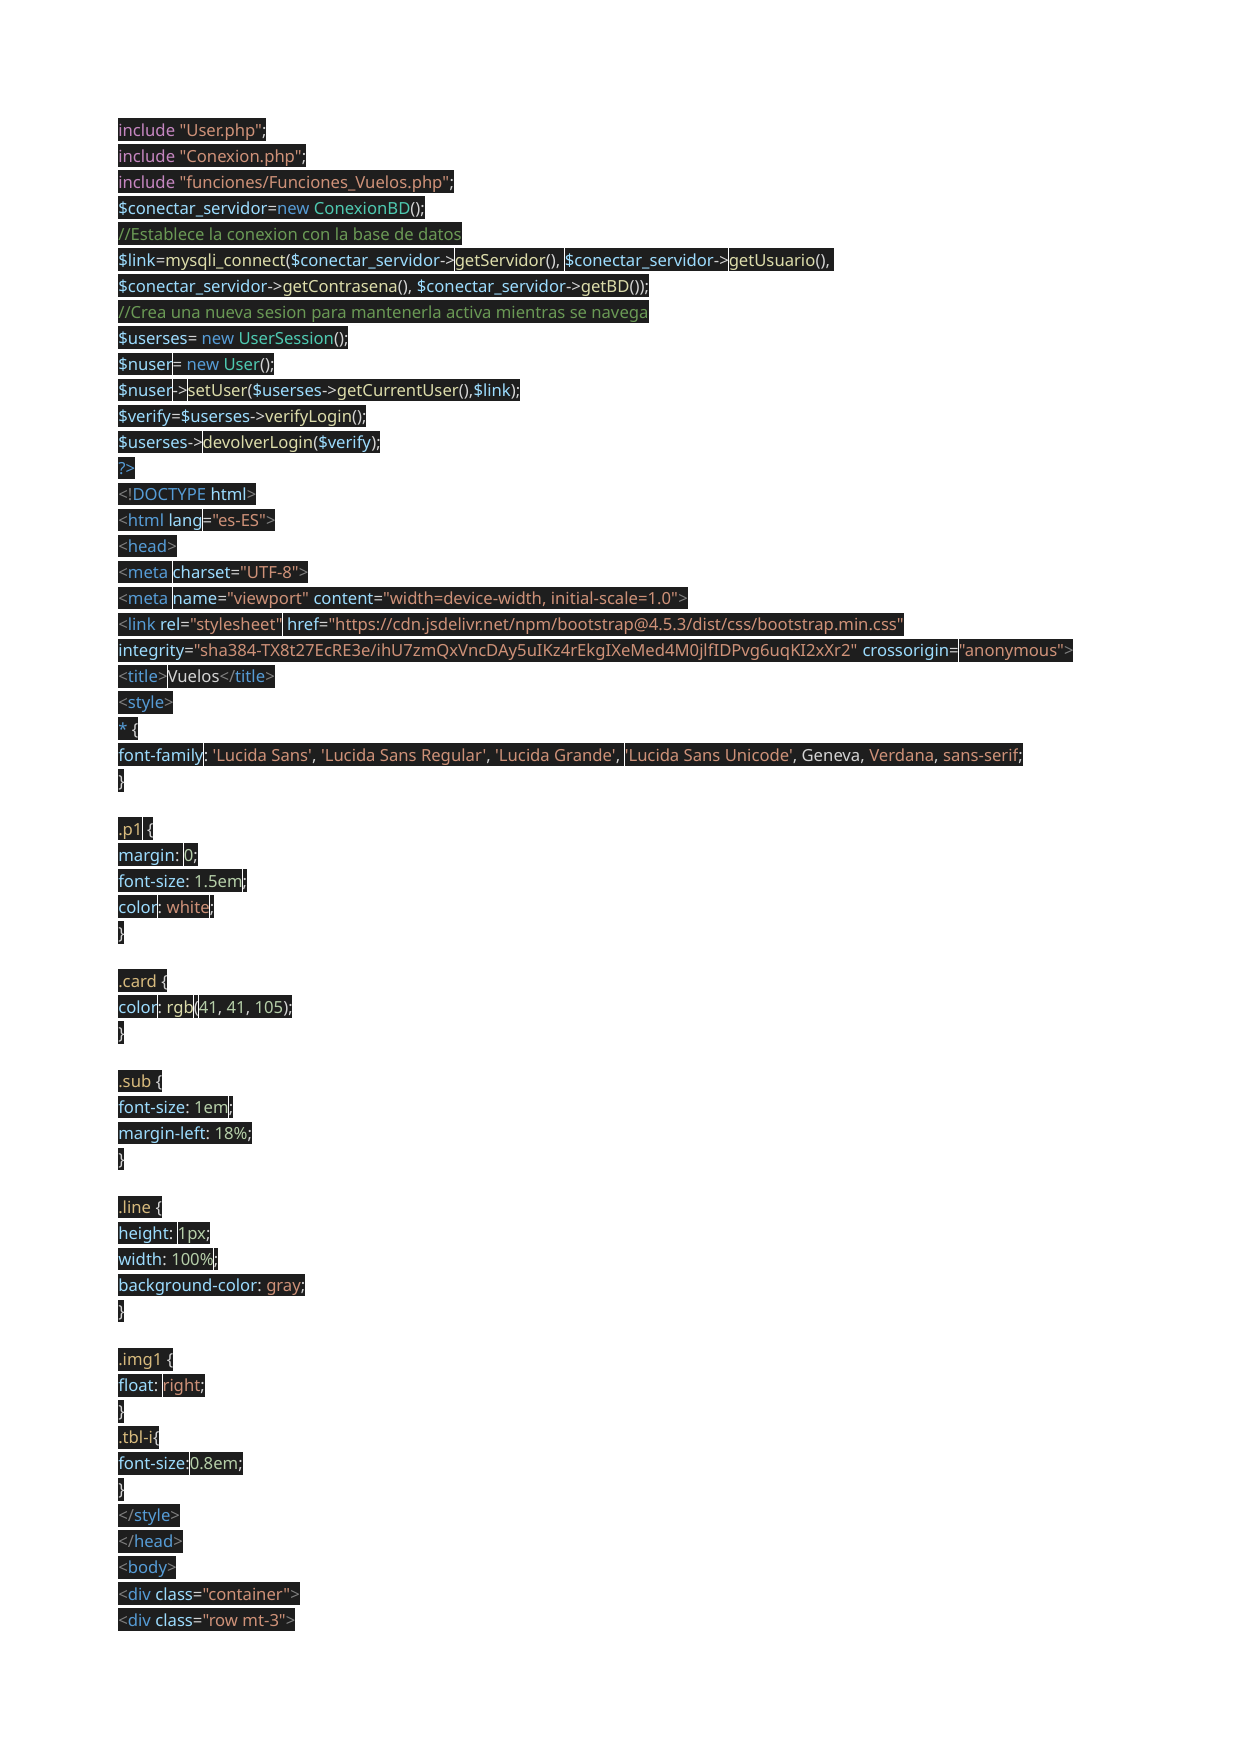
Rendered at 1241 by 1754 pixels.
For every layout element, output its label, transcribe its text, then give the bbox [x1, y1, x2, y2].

text font-size: 1em; [118, 1096, 1122, 1118]
text <style> [118, 691, 1122, 714]
text <head> [118, 535, 1122, 557]
text $nuser= new User(); [118, 352, 1122, 375]
text .p1 { [118, 817, 1122, 840]
text <link rel="stylesheet" href="https://cdn.jsdelivr.net/npm/bootstrap@4.5.3/dist/css/bootstrap.min.css" [118, 613, 1122, 636]
text <!DOCTYPE html> [118, 483, 1122, 505]
text width: 100%; [118, 1248, 1122, 1270]
text background-color: gray; [118, 1274, 1122, 1296]
text $conectar_servidor=new ConexionBD(); [118, 196, 1122, 219]
text .line { [118, 1196, 1122, 1218]
text </head> [118, 1530, 1122, 1553]
text .sub { [118, 1069, 1122, 1092]
text } [118, 921, 1122, 944]
text include "Conexion.php"; [118, 144, 1122, 167]
text .tbl-i{ [118, 1426, 1122, 1449]
text $conectar_servidor->getContrasena(), $conectar_servidor->getBD()); [118, 274, 1122, 297]
text color: rgb(41, 41, 105); [118, 995, 1122, 1018]
text font-family: 'Lucida Sans', 'Lucida Sans Regular', 'Lucida Grande', 'Lucida Sans Unicode', Geneva, Verdana, sans-serif; [118, 743, 1122, 766]
text $nuser->setUser($userses->getCurrentUser(),$link); [118, 378, 1122, 401]
text //Establece la conexion con la base de datos [118, 222, 1122, 245]
text .img1 { [118, 1348, 1122, 1371]
text $userses= new UserSession(); [118, 326, 1122, 349]
text $userses->devolverLogin($verify); [118, 431, 1122, 453]
text margin: 0; [118, 843, 1122, 866]
text <body> [118, 1556, 1122, 1579]
text <meta name="viewport" content="width=device-width, initial-scale=1.0"> [118, 587, 1122, 609]
text } [118, 1400, 1122, 1423]
text * { [118, 717, 1122, 740]
text } [118, 1478, 1122, 1501]
text font-size: 1.5em; [118, 869, 1122, 892]
text <title>Vuelos</title> [118, 665, 1122, 688]
text integrity="sha384-TX8t27EcRE3e/ihU7zmQxVncDAy5uIKz4rEkgIXeMed4M0jlfIDPvg6uqKI2xXr2" crossorigin="anonymous"> [118, 639, 1122, 662]
text height: 1px; [118, 1222, 1122, 1244]
text .card { [118, 969, 1122, 992]
text </style> [118, 1504, 1122, 1527]
text } [118, 1148, 1122, 1170]
text <meta charset="UTF-8"> [118, 561, 1122, 583]
text $verify=$userses->verifyLogin(); [118, 404, 1122, 427]
text color: white; [118, 895, 1122, 918]
text } [118, 1021, 1122, 1044]
text <html lang="es-ES"> [118, 509, 1122, 531]
text <div class="row mt-3"> [118, 1608, 1122, 1631]
text float: right; [118, 1374, 1122, 1397]
text <div class="container"> [118, 1582, 1122, 1605]
text //Crea una nueva sesion para mantenerla activa mientras se navega [118, 300, 1122, 323]
text } [118, 1300, 1122, 1322]
text font-size:0.8em; [118, 1452, 1122, 1475]
text margin-left: 18%; [118, 1122, 1122, 1144]
text ?> [118, 457, 1122, 479]
text } [118, 769, 1122, 792]
text include "funciones/Funciones_Vuelos.php"; [118, 170, 1122, 193]
text $link=mysqli_connect($conectar_servidor->getServidor(), $conectar_servidor->getUsuario(), [118, 248, 1122, 271]
text include "User.php"; [118, 118, 1122, 141]
